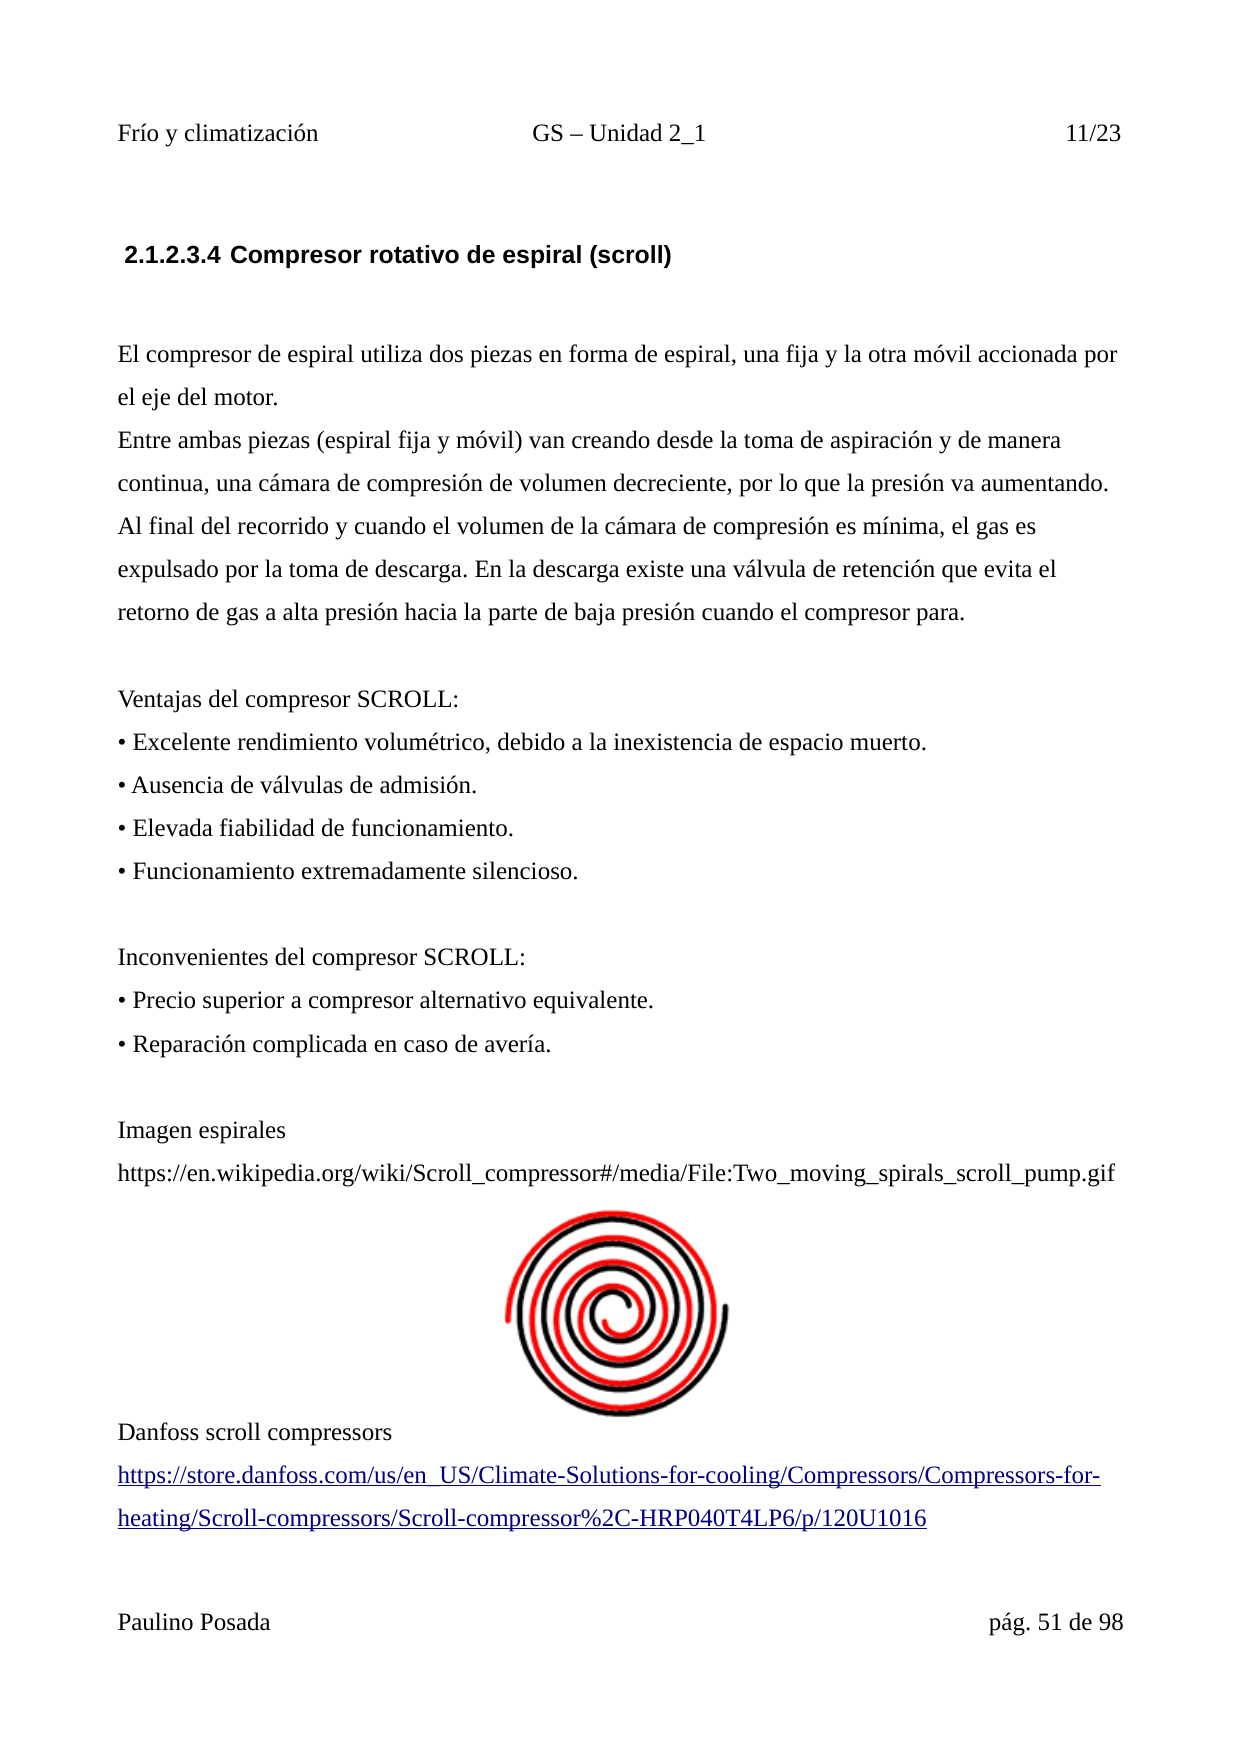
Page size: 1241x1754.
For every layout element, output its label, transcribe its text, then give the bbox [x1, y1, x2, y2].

text Inconvenientes del compresor SCROLL: [117, 942, 1123, 971]
text Danfoss scroll compressors [117, 1417, 1123, 1446]
text Entre ambas piezas (espiral fija y móvil) van creando desde la toma de aspiración y de manera continua, una cámara de compresión de volumen decreciente, por lo que la presión va aumentando. Al final del recorrido y cuando el volumen de la cámara de compresión es mínima, el gas es expulsado por la toma de descarga. En la descarga existe una válvula de retención que evita el retorno de gas a alta presión hacia la parte de baja presión cuando el compresor para. [117, 425, 1123, 626]
text El compresor de espiral utiliza dos piezas en forma de espiral, una fija y la otra móvil accionada por el eje del motor. [117, 339, 1123, 411]
text https://store.danfoss.com/us/en_US/Climate-Solutions-for-cooling/Compressors/Compressors-for-heating/Scroll-compressors/Scroll-compressor%2C-HRP040T4LP6/p/120U1016 [117, 1460, 1123, 1532]
subtitle Compresor rotativo de espiral (scroll) [117, 240, 1123, 269]
text • Precio superior a compresor alternativo equivalente. [117, 986, 1123, 1014]
text Imagen espirales [117, 1115, 1123, 1144]
picture [496, 1201, 745, 1439]
text • Ausencia de válvulas de admisión. [117, 770, 1123, 799]
text • Funcionamiento extremadamente silencioso. [117, 856, 1123, 885]
text • Excelente rendimiento volumétrico, debido a la inexistencia de espacio muerto. [117, 727, 1123, 756]
text Ventajas del compresor SCROLL: [117, 684, 1123, 712]
text • Reparación complicada en caso de avería. [117, 1029, 1123, 1057]
text https://en.wikipedia.org/wiki/Scroll_compressor#/media/File:Two_moving_spirals_scroll_pump.gif [117, 1158, 1123, 1187]
text • Elevada fiabilidad de funcionamiento. [117, 813, 1123, 842]
